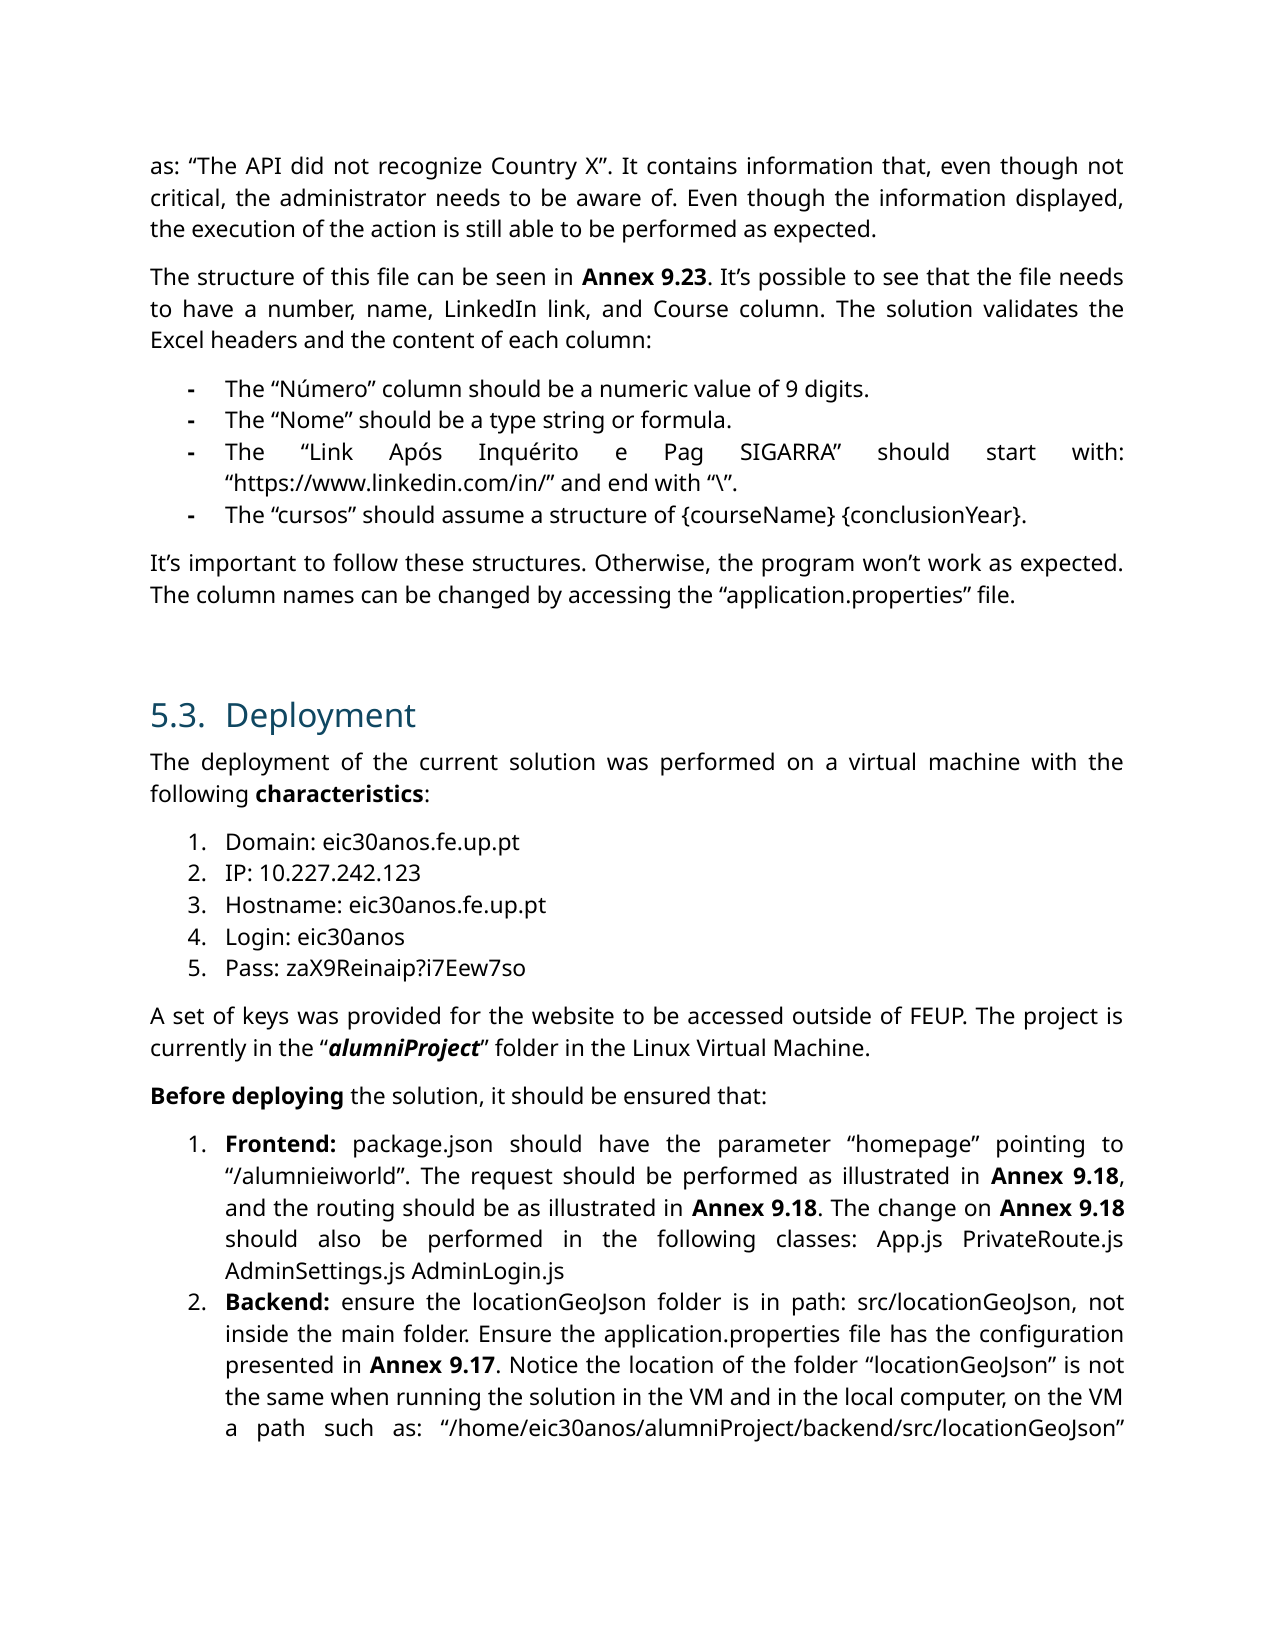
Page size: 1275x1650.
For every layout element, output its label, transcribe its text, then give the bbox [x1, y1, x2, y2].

list IP: 10.227.242.123 [187, 857, 1125, 889]
text Before deploying the solution, it should be ensured that: [150, 1080, 1125, 1111]
text The structure of this file can be seen in Annex 9.23. It’s possible to see that the file needs to have a number, name, LinkedIn link, and Course column. The solution validates the Excel headers and the content of each column: [150, 261, 1125, 356]
list Domain: eic30anos.fe.up.pt [187, 826, 1125, 857]
list Hostname: eic30anos.fe.up.pt [187, 889, 1125, 920]
list The “cursos” should assume a structure of {courseName} {conclusionYear}. [187, 499, 1125, 530]
list Pass: zaX9Reinaip?i7Eew7so [187, 952, 1125, 983]
text as: “The API did not recognize Country X”. It contains information that, even though not critical, the administrator needs to be aware of. Even though the information displayed, the execution of the action is still able to be performed as expected. [150, 150, 1125, 244]
text The deployment of the current solution was performed on a virtual machine with the following characteristics: [150, 746, 1125, 809]
list The “Link Após Inquérito e Pag SIGARRA” should start with: “https://www.linkedin.com/in/” and end with “\”. [187, 436, 1125, 499]
list Frontend: package.json should have the parameter “homepage” pointing to “/alumnieiworld”. The request should be performed as illustrated in Annex 9.18, and the routing should be as illustrated in Annex 9.18. The change on Annex 9.18 should also be performed in the following classes: App.js PrivateRoute.js AdminSettings.js AdminLogin.js [187, 1128, 1125, 1286]
subtitle Deployment [150, 692, 1125, 737]
list Login: eic30anos [187, 921, 1125, 952]
text A set of keys was provided for the website to be accessed outside of FEUP. The project is currently in the “alumniProject” folder in the Linux Virtual Machine. [150, 1000, 1125, 1063]
list The “Número” column should be a numeric value of 9 digits. [187, 373, 1125, 404]
list Backend: ensure the locationGeoJson folder is in path: src/locationGeoJson, not inside the main folder. Ensure the application.properties file has the configuration presented in Annex 9.17. Notice the location of the folder “locationGeoJson” is not the same when running the solution in the VM and in the local computer, on the VM a path such as: “/home/eic30anos/alumniProject/backend/src/locationGeoJson” [187, 1286, 1125, 1444]
list The “Nome” should be a type string or formula. [187, 404, 1125, 436]
text It’s important to follow these structures. Otherwise, the program won’t work as expected. The column names can be changed by accessing the “application.properties” file. [150, 547, 1125, 610]
